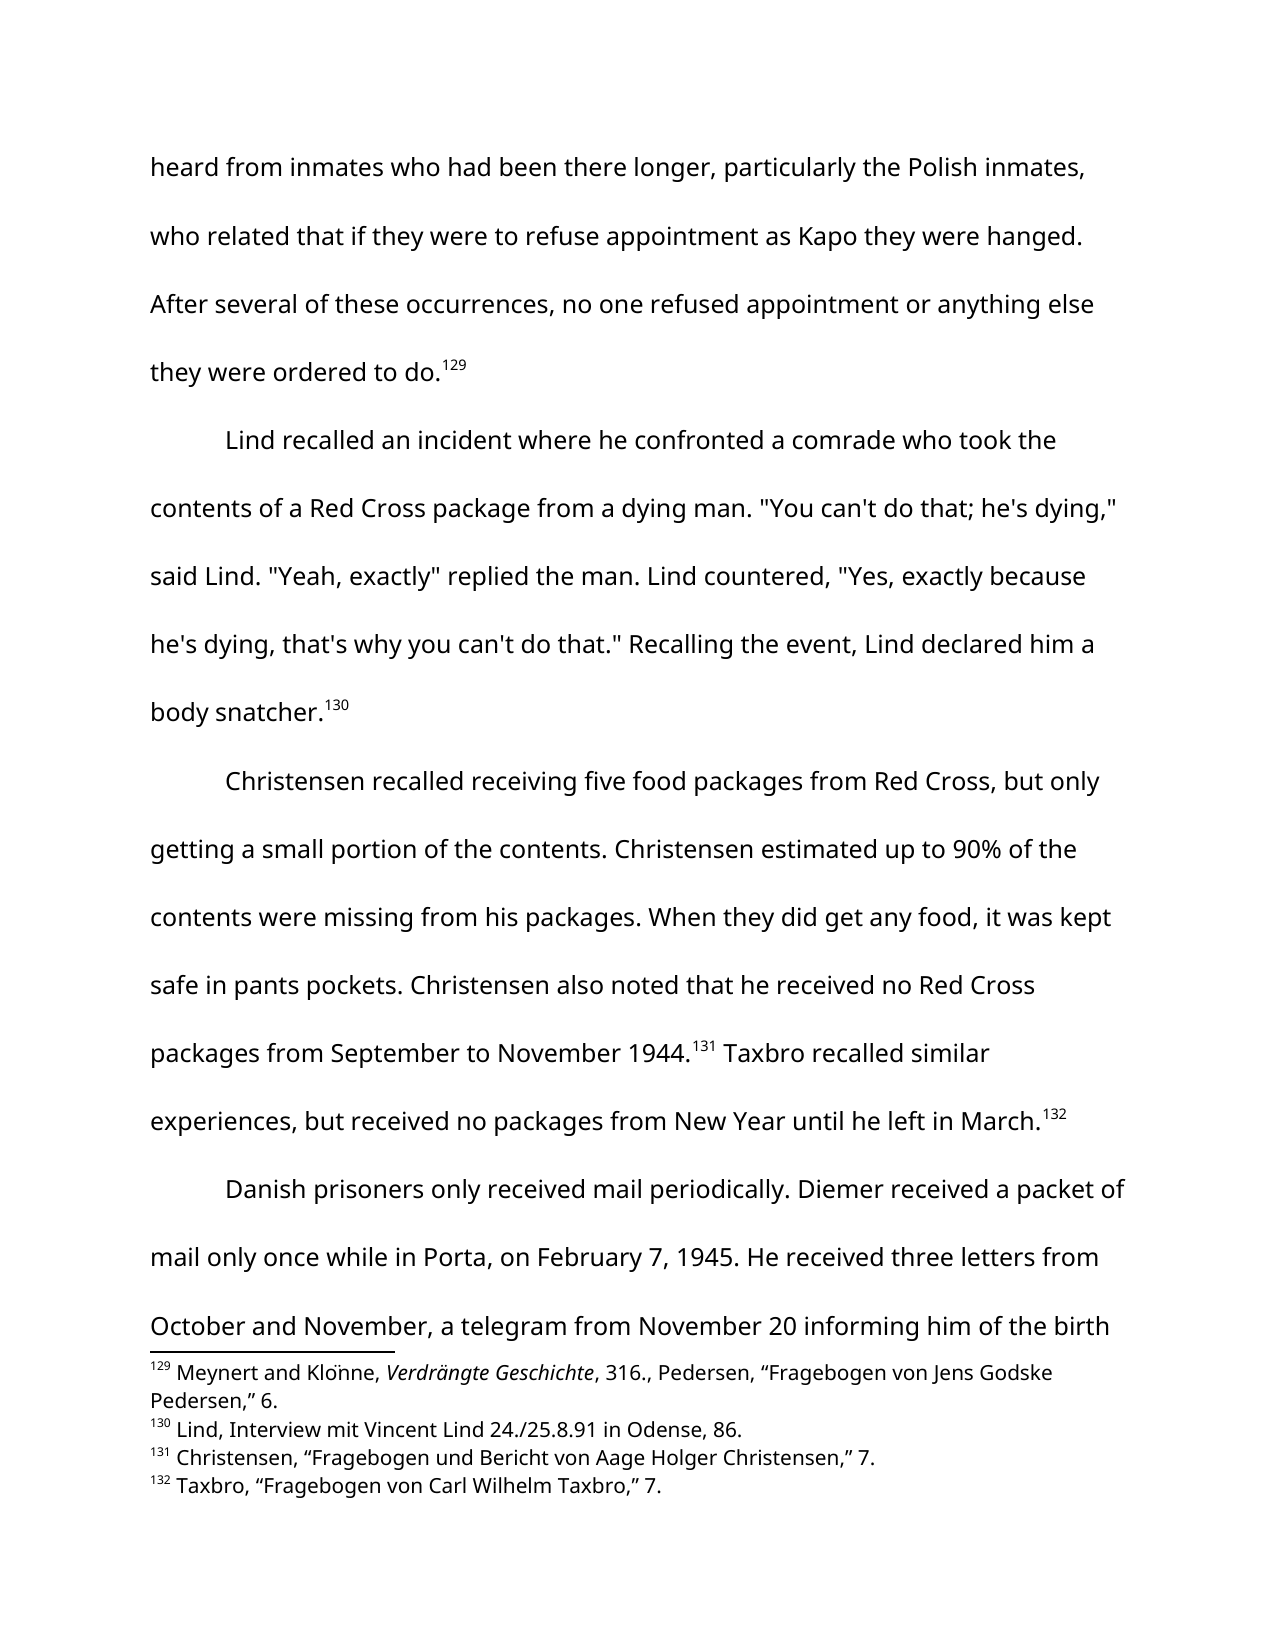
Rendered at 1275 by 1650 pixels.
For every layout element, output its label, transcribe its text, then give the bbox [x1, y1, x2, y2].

text Lind recalled an incident where he confronted a comrade who took the contents of a Red Cross package from a dying man. "You can't do that; he's dying," said Lind. "Yeah, exactly" replied the man. Lind countered, "Yes, exactly because he's dying, that's why you can't do that." Recalling the event, Lind declared him a body snatcher. [150, 422, 1125, 729]
text Christensen recalled receiving five food packages from Red Cross, but only getting a small portion of the contents. Christensen estimated up to 90% of the contents were missing from his packages. When they did get any food, it was kept safe in pants pockets. Christensen also noted that he received no Red Cross packages from September to November 1944. Taxbro recalled similar experiences, but received no packages from New Year until he left in March. [150, 763, 1125, 1138]
text Lind, Interview mit Vincent Lind 24./25.8.91 in Odense, 86. [150, 1415, 1125, 1443]
text Taxbro, “Fragebogen von Carl Wilhelm Taxbro,” 7. [150, 1472, 1125, 1500]
text Christensen, “Fragebogen und Bericht von Aage Holger Christensen,” 7. [150, 1443, 1125, 1472]
text heard from inmates who had been there longer, particularly the Polish inmates, who related that if they were to refuse appointment as Kapo they were hanged. After several of these occurrences, no one refused appointment or anything else they were ordered to do. [150, 150, 1125, 388]
text Meynert and Klönne, Verdrängte Geschichte, 316., Pedersen, “Fragebogen von Jens Godske Pedersen,” 6. [150, 1358, 1125, 1415]
text Danish prisoners only received mail periodically. Diemer received a packet of mail only once while in Porta, on February 7, 1945. He received three letters from October and November, a telegram from November 20 informing him of the birth [150, 1172, 1125, 1342]
